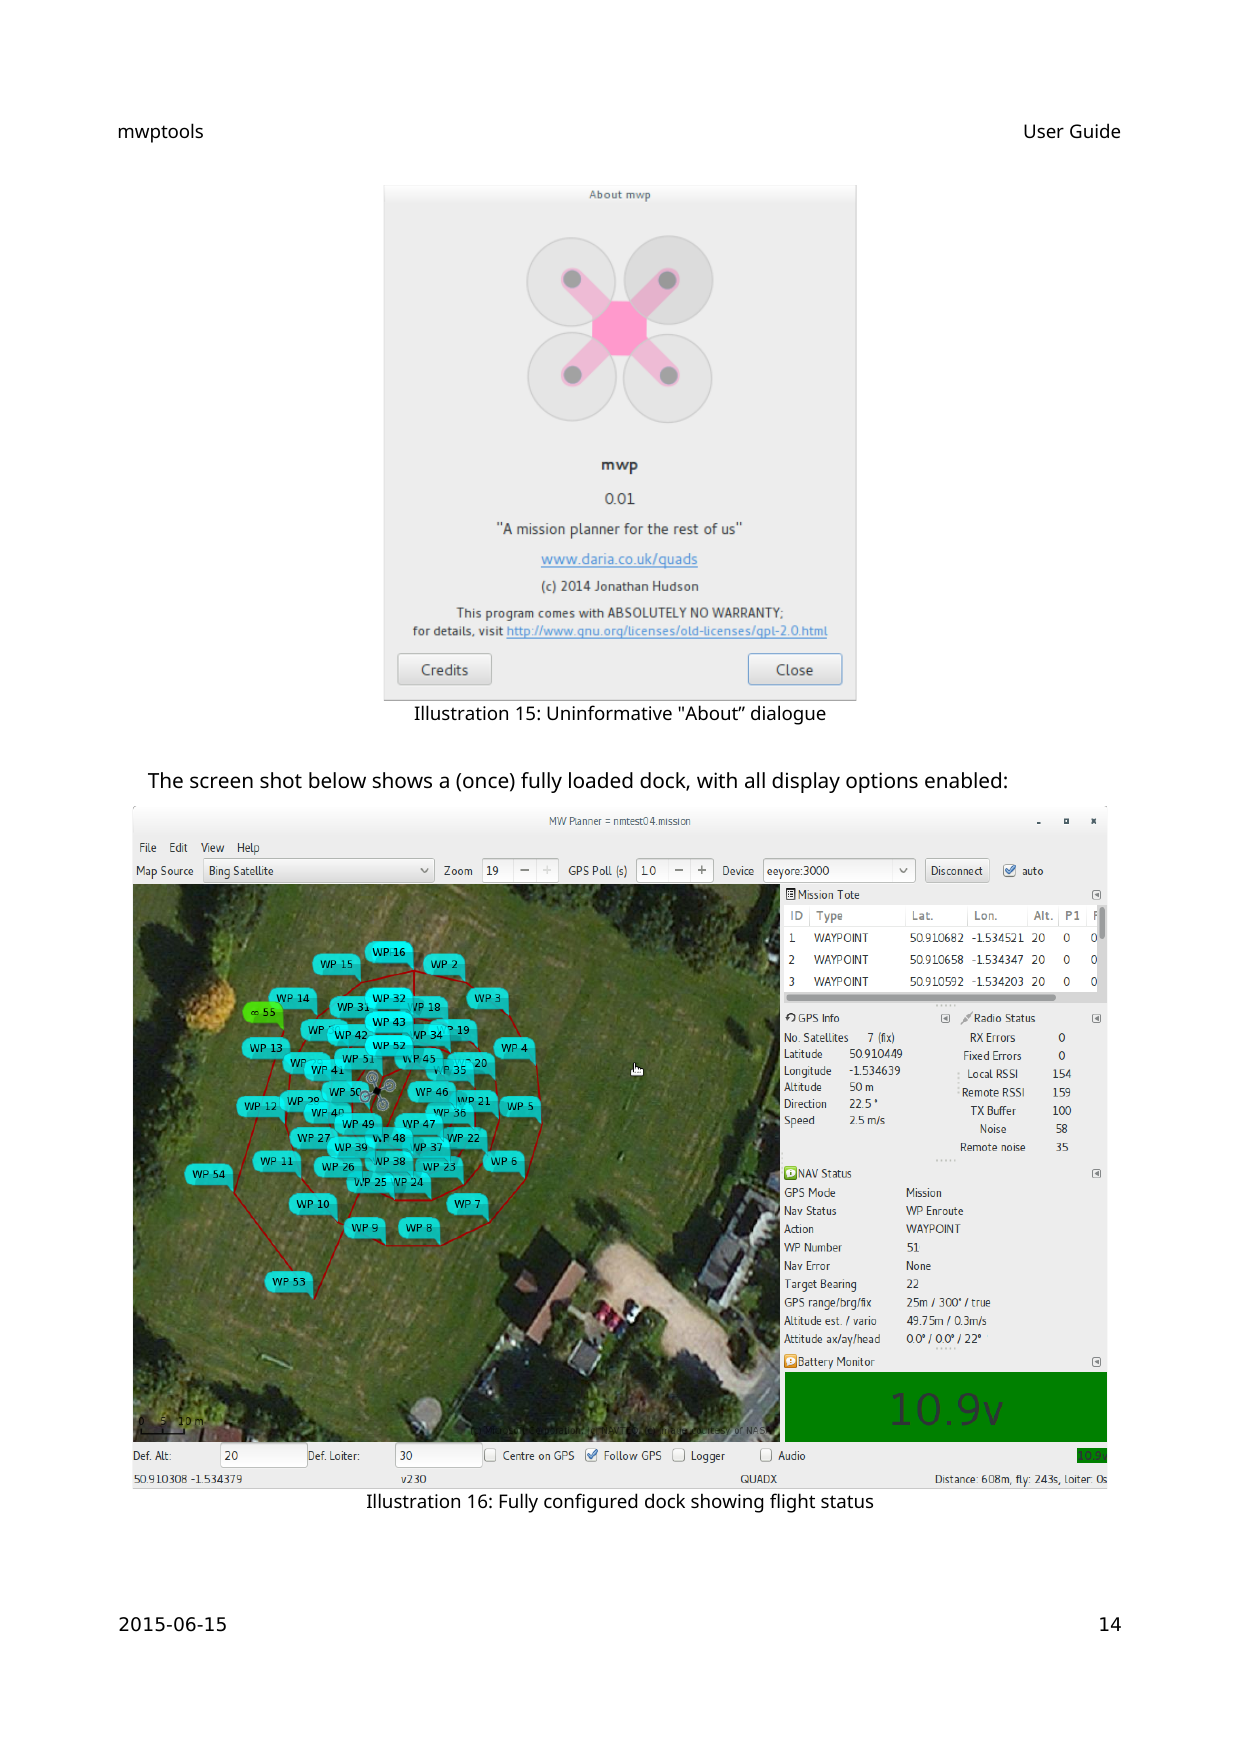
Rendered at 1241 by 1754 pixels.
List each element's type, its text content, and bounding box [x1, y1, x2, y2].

picture [383, 185, 857, 701]
text Illustration 15: Uninformative "About” dialogue [384, 701, 856, 726]
text Illustration 16: Fully configured dock showing flight status [133, 1489, 1107, 1514]
picture [132, 806, 1108, 1489]
text The screen shot below shows a (once) fully loaded dock, with all display options enabled: [148, 766, 1122, 794]
